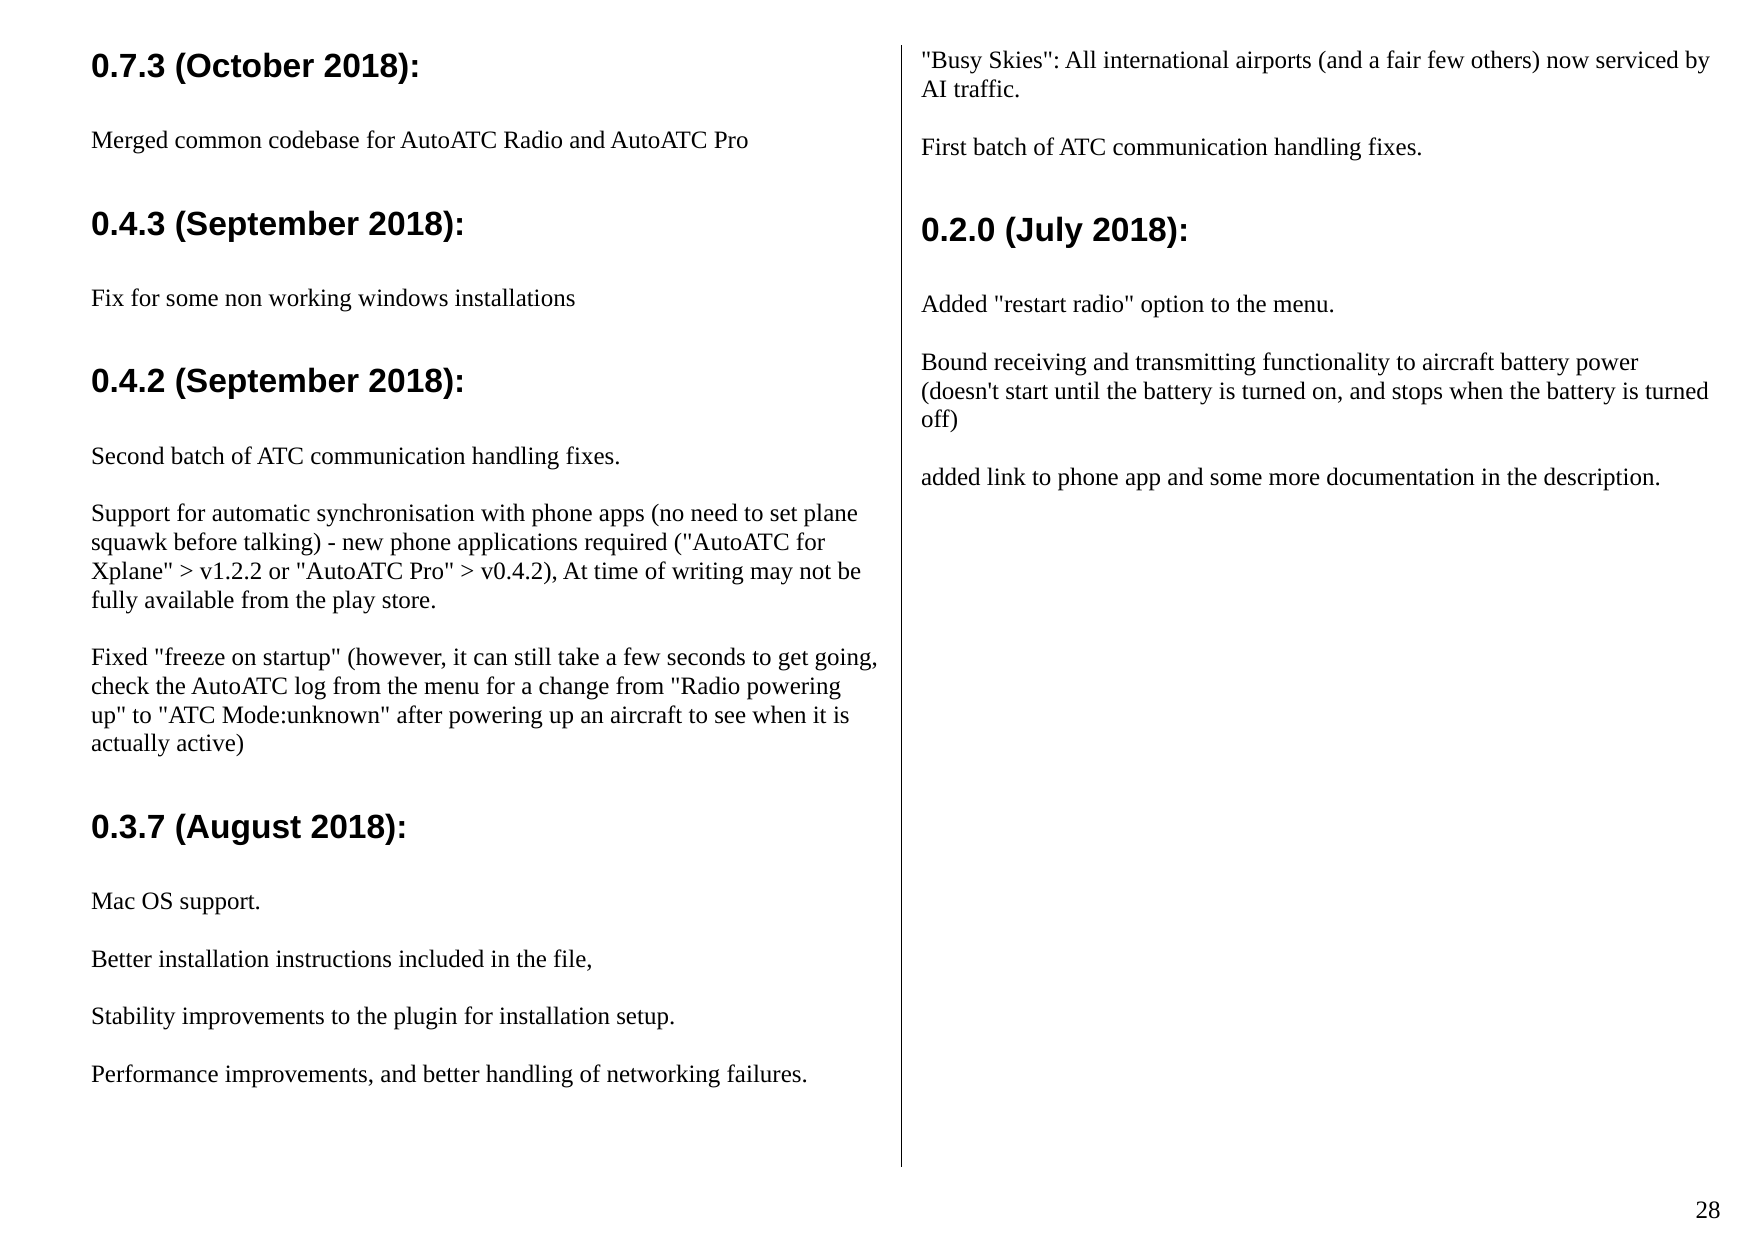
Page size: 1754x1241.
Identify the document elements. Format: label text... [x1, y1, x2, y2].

text Merged common codebase for AutoATC Radio and AutoATC Pro [91, 125, 881, 154]
subtitle 0.2.0 (July 2018): [921, 210, 1738, 248]
text First batch of ATC communication handling fixes. [921, 132, 1720, 160]
text Support for automatic synchronisation with phone apps (no need to set plane squawk before talking) - new phone applications required ("AutoATC for Xplane" > v1.2.2 or "AutoATC Pro" > v0.4.2), At time of writing may not be fully available from the play store. [91, 498, 881, 613]
subtitle 0.4.2 (September 2018): [91, 361, 898, 400]
text Performance improvements, and better handling of networking failures. [91, 1059, 881, 1088]
subtitle 0.3.7 (August 2018): [91, 807, 898, 845]
subtitle 0.4.3 (September 2018): [91, 203, 898, 242]
text Stability improvements to the plugin for installation setup. [91, 1001, 881, 1030]
text Second batch of ATC communication handling fixes. [91, 441, 881, 470]
text Added "restart radio" option to the menu. [921, 289, 1720, 318]
text "Busy Skies": All international airports (and a fair few others) now serviced by AI traffic. [921, 45, 1720, 103]
text Better installation instructions included in the file, [91, 944, 881, 973]
text Fixed "freeze on startup" (however, it can still take a few seconds to get going, check the AutoATC log from the menu for a change from "Radio powering up" to "ATC Mode:unknown" after powering up an aircraft to see when it is actually active) [91, 642, 881, 757]
text Mac OS support. [91, 886, 881, 915]
subtitle 0.7.3 (October 2018): [91, 45, 898, 84]
text Fix for some non working windows installations [91, 283, 881, 312]
text Bound receiving and transmitting functionality to aircraft battery power (doesn't start until the battery is turned on, and stops when the battery is turned off) [921, 347, 1720, 433]
text added link to phone app and some more documentation in the description. [921, 462, 1720, 491]
